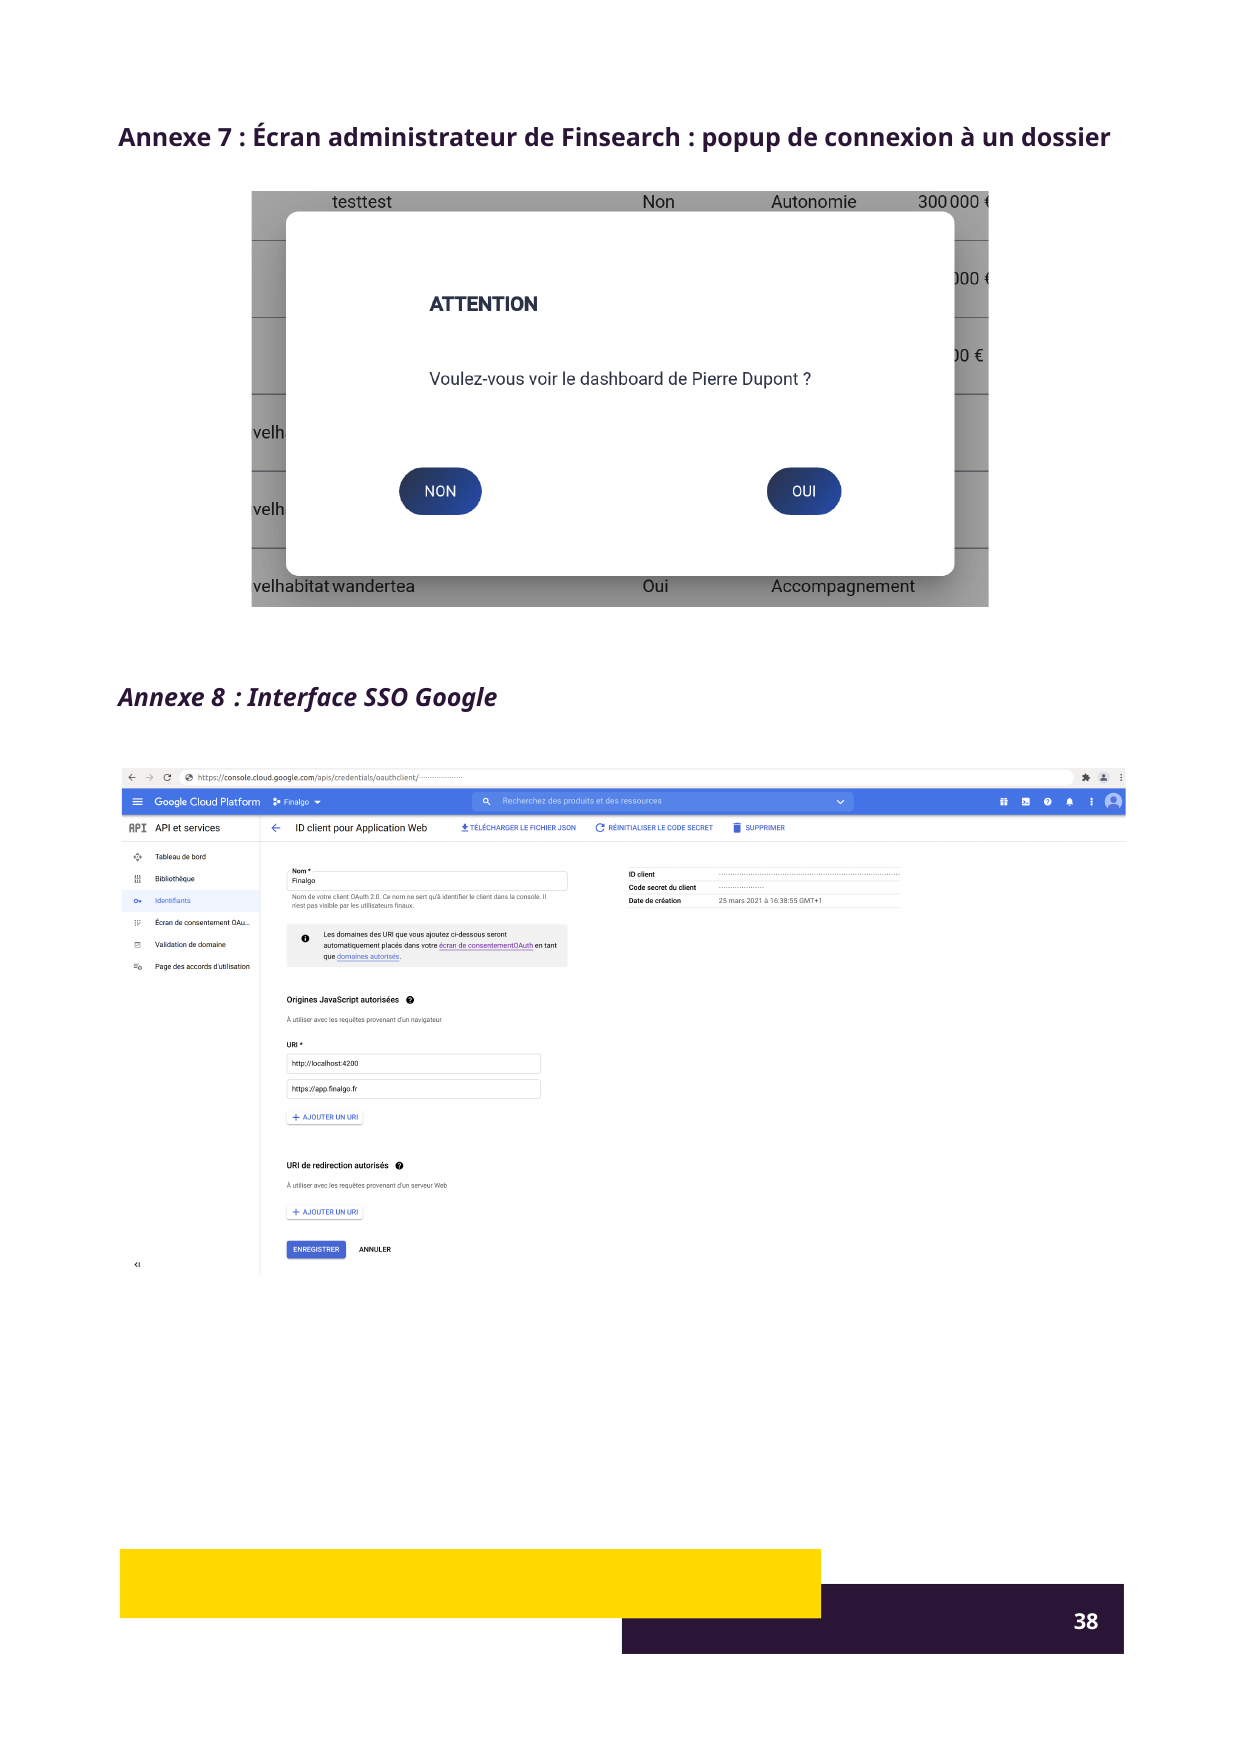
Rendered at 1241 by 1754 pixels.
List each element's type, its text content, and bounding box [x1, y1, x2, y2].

picture [119, 1549, 1124, 1654]
subtitle Annexe 7 : Écran administrateur de Finsearch : popup de connexion à un dossier [118, 118, 1122, 153]
picture [121, 768, 1126, 1275]
subtitle Annexe 8 : Interface SSO Google [118, 678, 1122, 714]
picture [251, 191, 989, 607]
